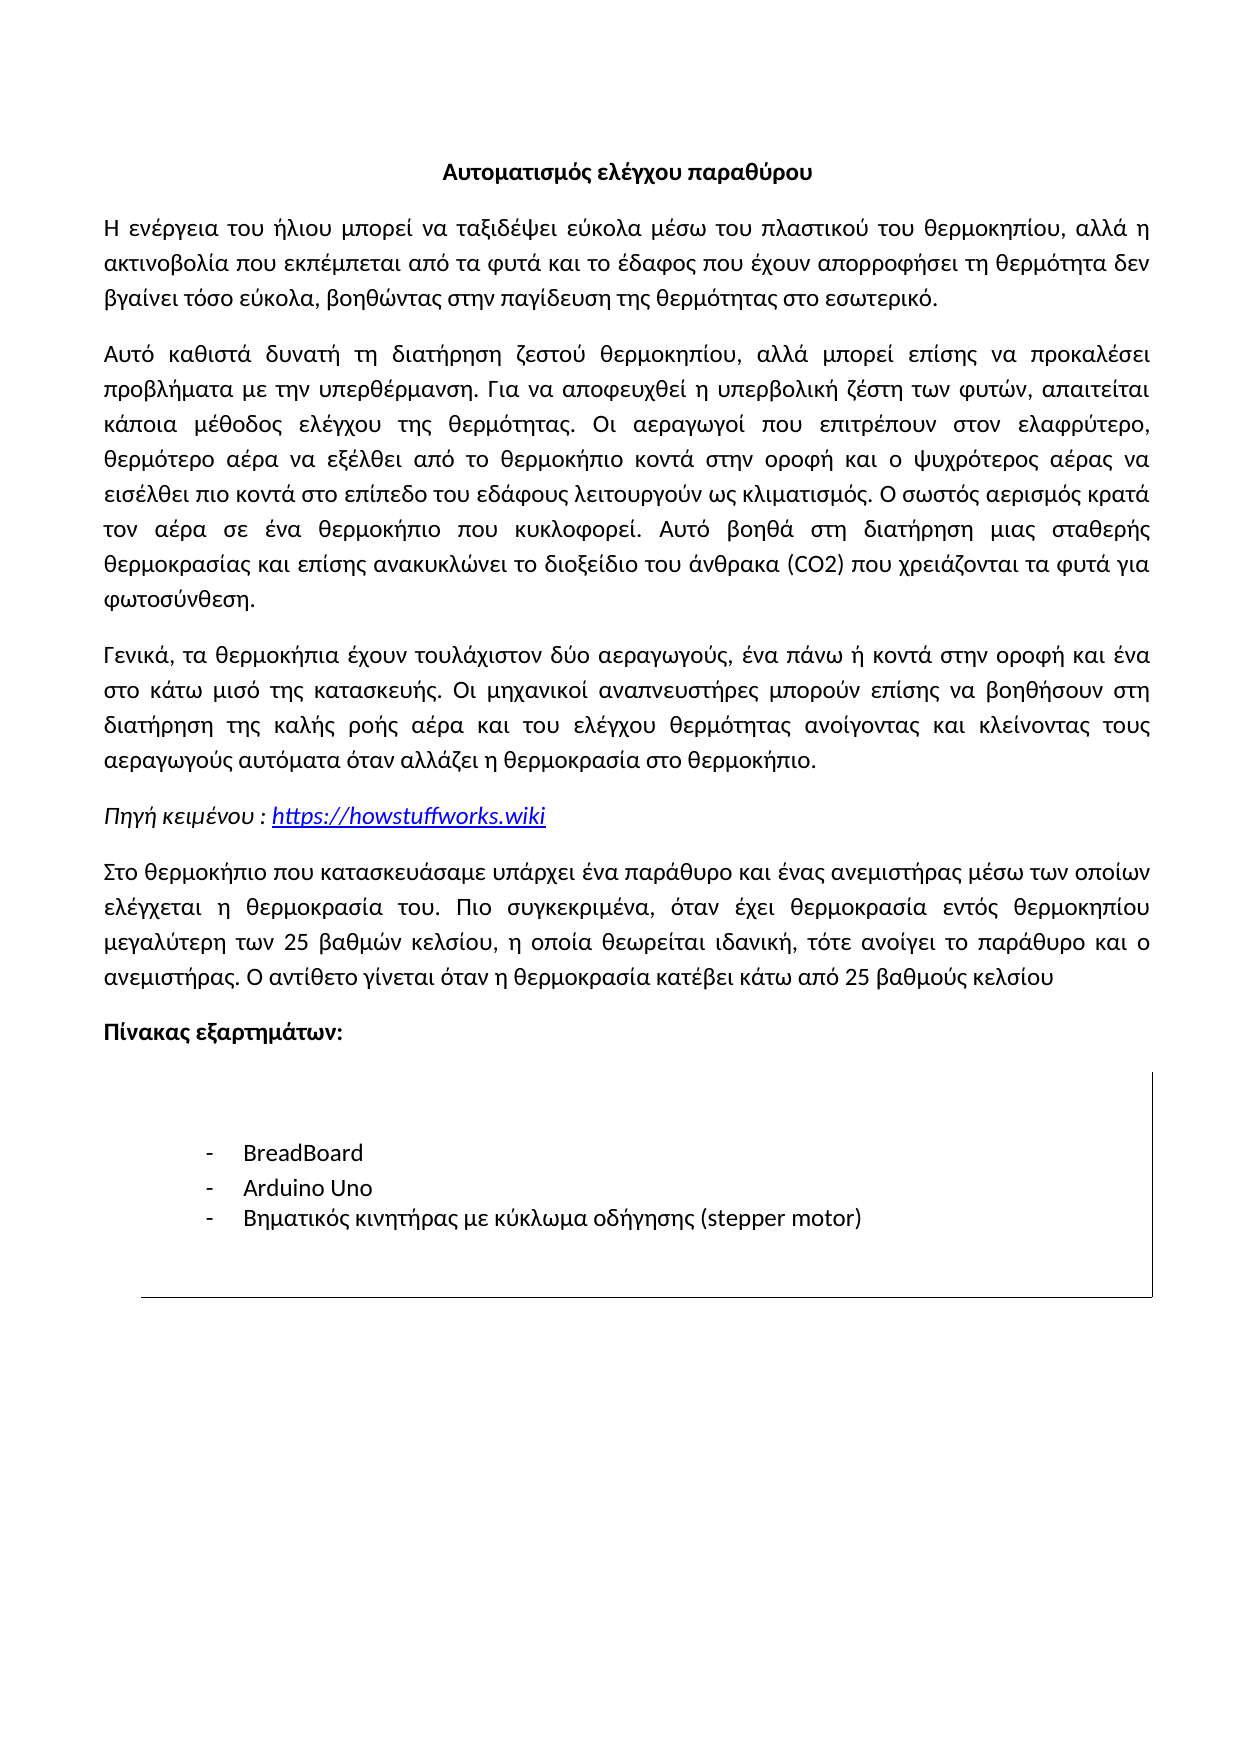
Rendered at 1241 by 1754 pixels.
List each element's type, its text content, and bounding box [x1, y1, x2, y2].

text Πίνακας εξαρτημάτων: [103, 1016, 1152, 1047]
text Αυτοματισμός ελέγχου παραθύρου [103, 156, 1152, 187]
text Αυτό καθιστά δυνατή τη διατήρηση ζεστού θερμοκηπίου, αλλά μπορεί επίσης να προκαλέσει προβλήματα με την υπερθέρμανση. Για να αποφευχθεί η υπερβολική ζέστη των φυτών, απαιτείται κάποια μέθοδος ελέγχου της θερμότητας. Οι αεραγωγοί που επιτρέπουν στον ελαφρύτερο, θερμότερο αέρα να εξέλθει από το θερμοκήπιο κοντά στην οροφή και ο ψυχρότερος αέρας να εισέλθει πιο κοντά στο επίπεδο του εδάφους λειτουργούν ως κλιματισμός. Ο σωστός αερισμός κρατά τον αέρα σε ένα θερμοκήπιο που κυκλοφορεί. Αυτό βοηθά στη διατήρηση μιας σταθερής θερμοκρασίας και επίσης ανακυκλώνει το διοξείδιο του άνθρακα (CO2) που χρειάζονται τα φυτά για φωτοσύνθεση. [103, 338, 1152, 614]
list Βηματικός κινητήρας με κύκλωμα οδήγησης (stepper motor) [141, 1202, 1152, 1297]
text Πηγή κειμένου : https://howstuffworks.wiki [103, 800, 1152, 830]
list Arduino Uno [141, 1107, 1152, 1202]
text Η ενέργεια του ήλιου μπορεί να ταξιδέψει εύκολα μέσω του πλαστικού του θερμοκηπίου, αλλά η ακτινοβολία που εκπέμπεται από τα φυτά και το έδαφος που έχουν απορροφήσει τη θερμότητα δεν βγαίνει τόσο εύκολα, βοηθώντας στην παγίδευση της θερμότητας στο εσωτερικό. [103, 212, 1152, 313]
text Γενικά, τα θερμοκήπια έχουν τουλάχιστον δύο αεραγωγούς, ένα πάνω ή κοντά στην οροφή και ένα στο κάτω μισό της κατασκευής. Οι μηχανικοί αναπνευστήρες μπορούν επίσης να βοηθήσουν στη διατήρηση της καλής ροής αέρα και του ελέγχου θερμότητας ανοίγοντας και κλείνοντας τους αεραγωγούς αυτόματα όταν αλλάζει η θερμοκρασία στο θερμοκήπιο. [103, 639, 1152, 774]
list BreadBoard [141, 1072, 1152, 1107]
text Στο θερμοκήπιο που κατασκευάσαμε υπάρχει ένα παράθυρο και ένας ανεμιστήρας μέσω των οποίων ελέγχεται η θερμοκρασία του. Πιο συγκεκριμένα, όταν έχει θερμοκρασία εντός θερμοκηπίου μεγαλύτερη των 25 βαθμών κελσίου, η οποία θεωρείται ιδανική, τότε ανοίγει το παράθυρο και ο ανεμιστήρας. Ο αντίθετο γίνεται όταν η θερμοκρασία κατέβει κάτω από 25 βαθμούς κελσίου [103, 856, 1152, 991]
